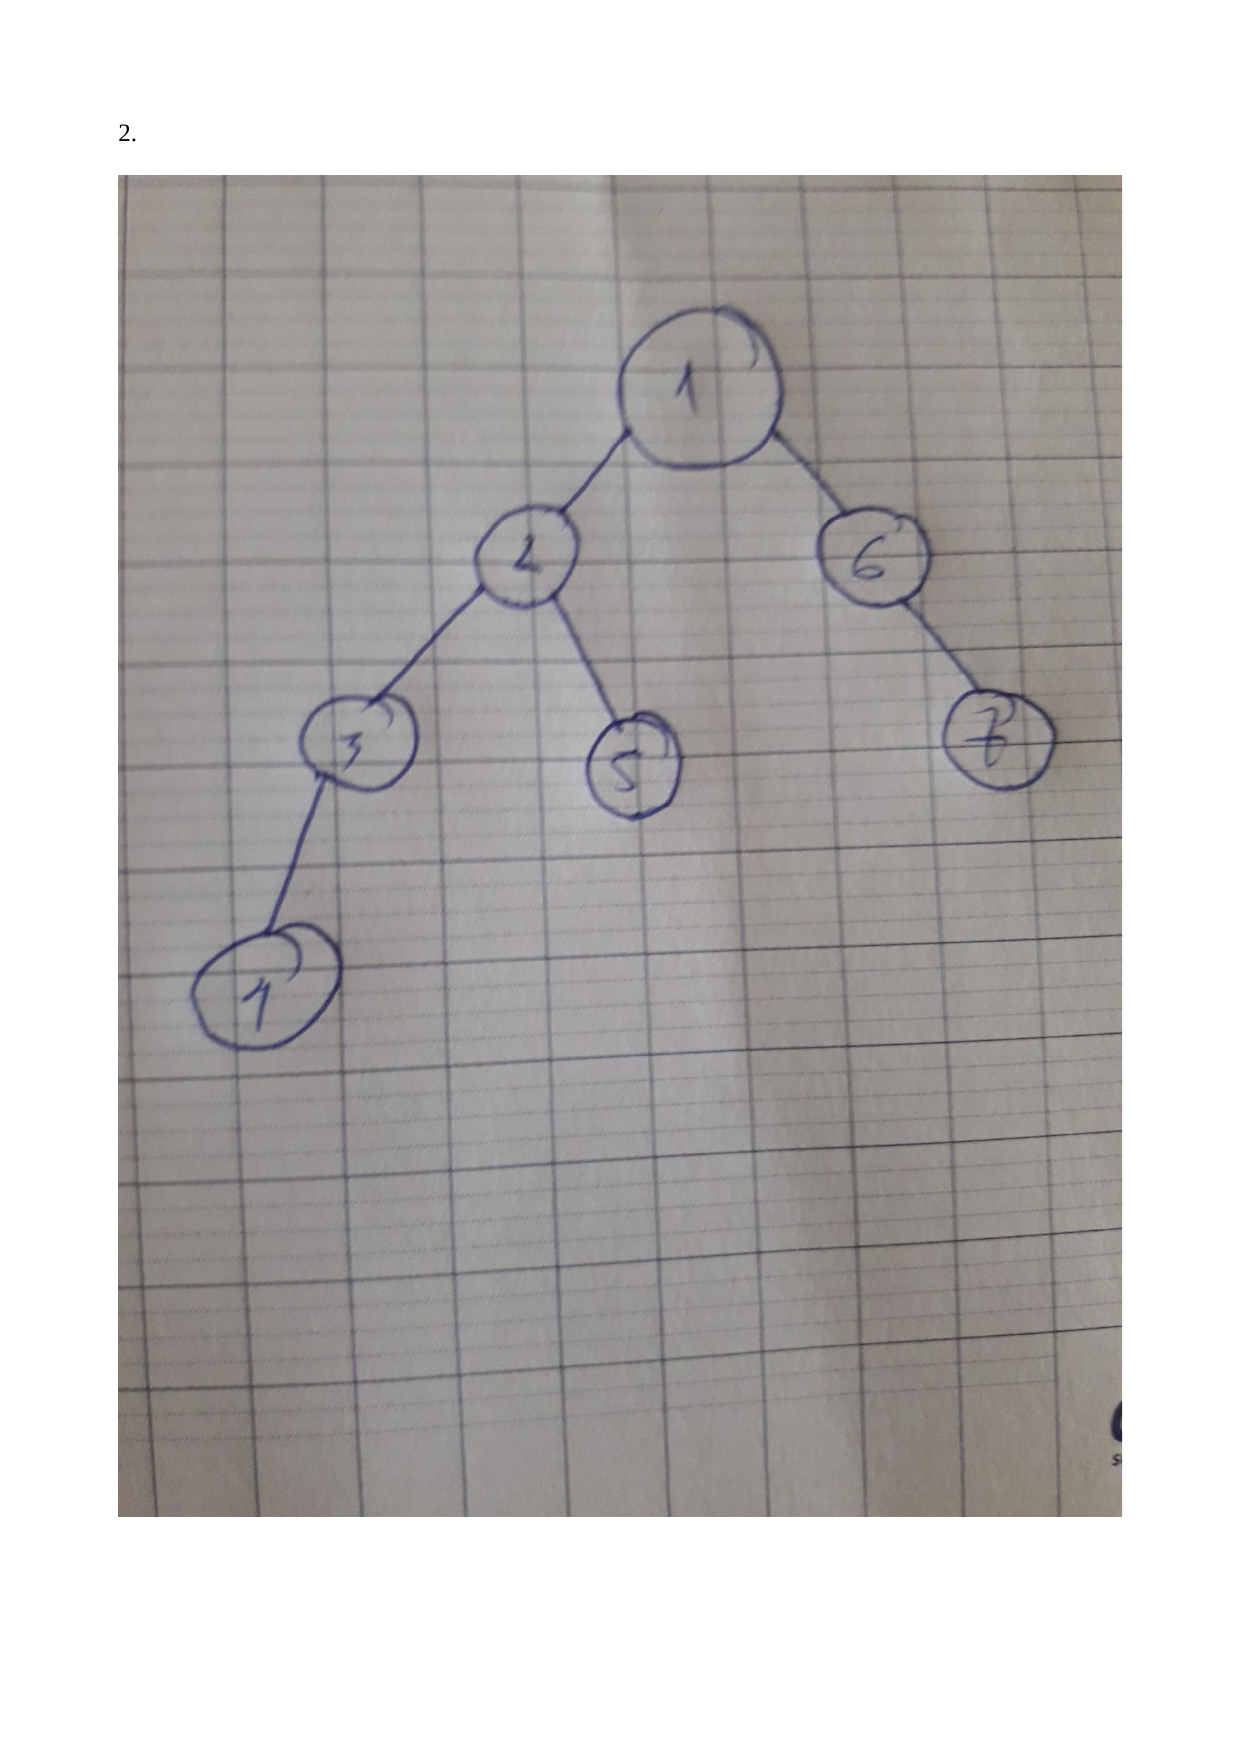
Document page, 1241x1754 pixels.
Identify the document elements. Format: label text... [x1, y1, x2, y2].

text 2. [118, 118, 1122, 147]
picture [118, 175, 1123, 1517]
